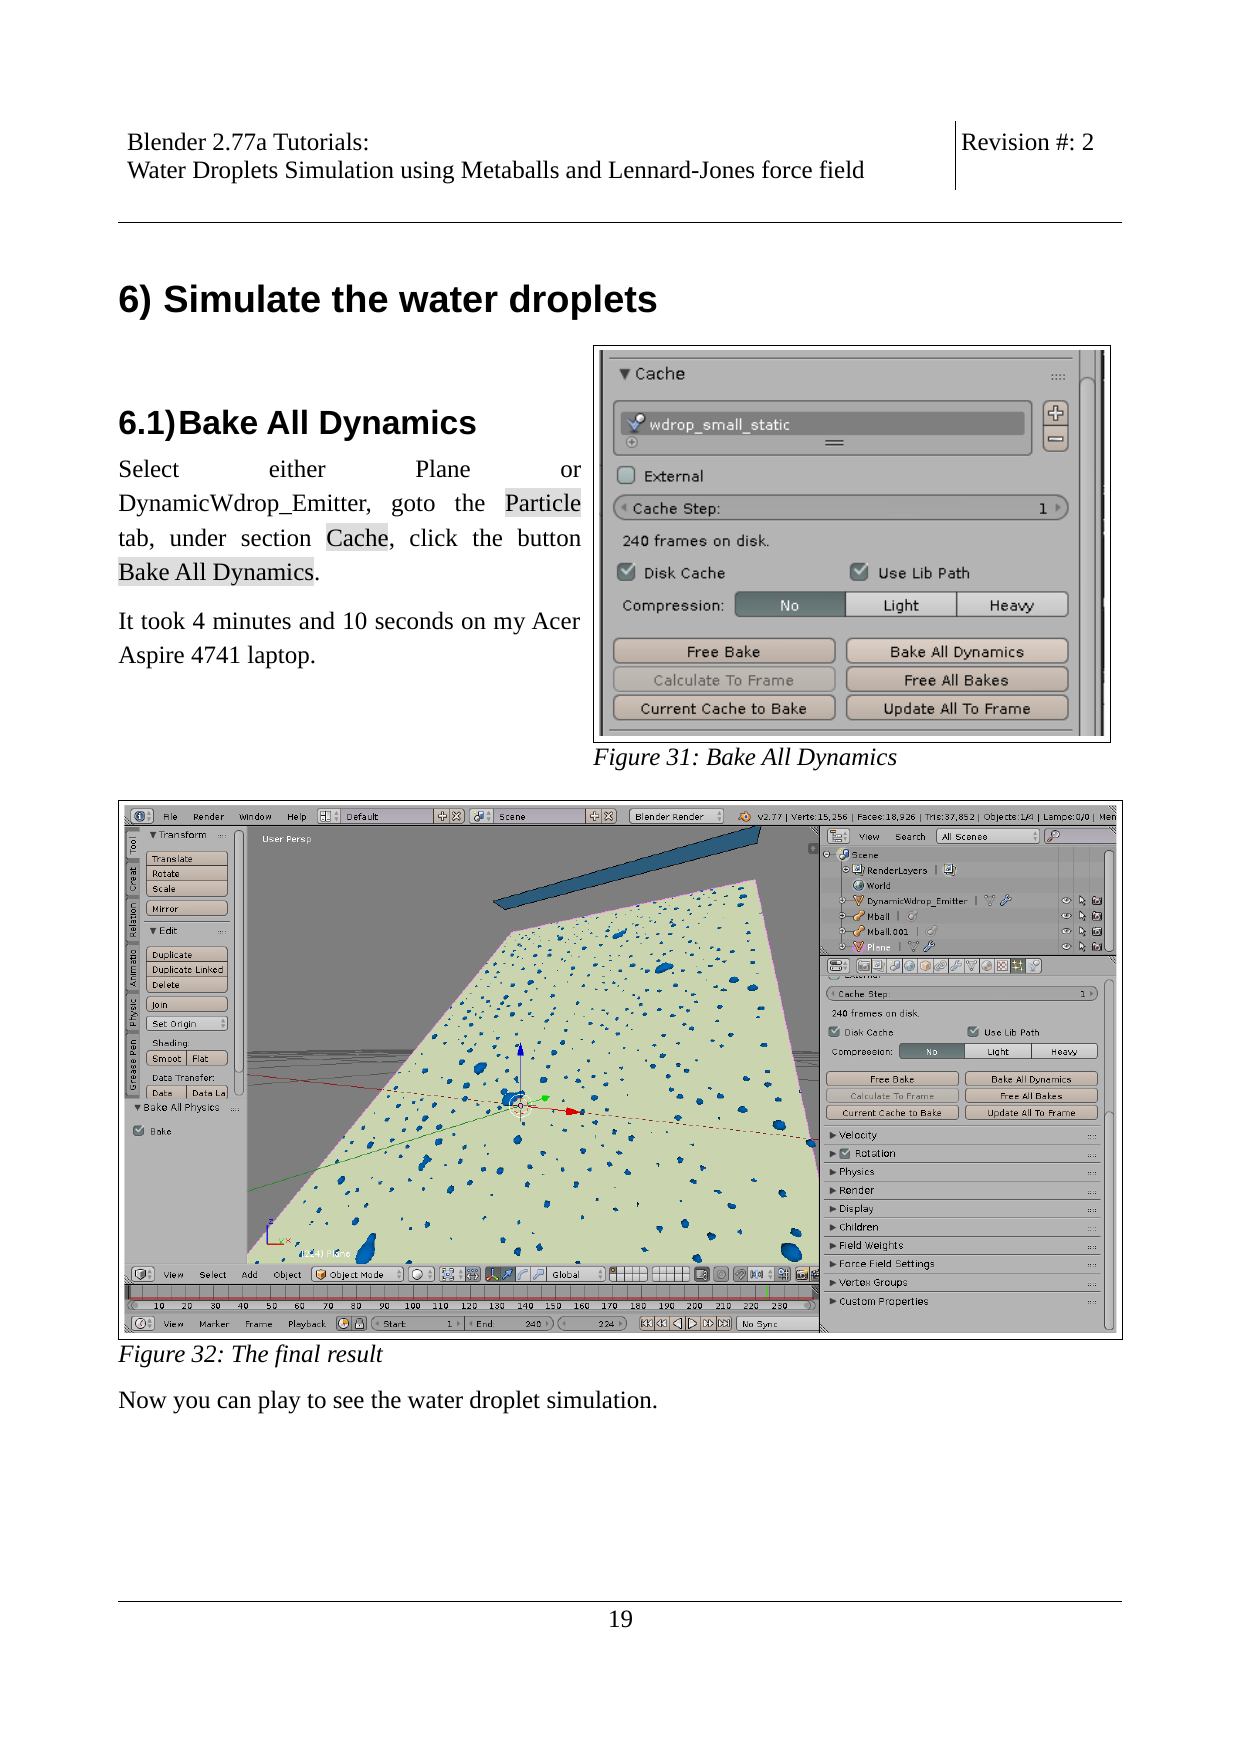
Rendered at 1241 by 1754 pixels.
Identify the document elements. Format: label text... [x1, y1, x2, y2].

subtitle Bake All Dynamics [118, 402, 593, 441]
subtitle Simulate the water droplets [118, 276, 1122, 320]
text [594, 346, 1110, 742]
subtitle [1111, 402, 1122, 441]
picture [599, 350, 1105, 736]
picture [124, 805, 1117, 1333]
text Figure 32: The final result [118, 1340, 1122, 1368]
text It took 4 minutes and 10 seconds on my Acer Aspire 4741 laptop. [118, 606, 593, 669]
text Select either Plane or DynamicWdrop_Emitter, goto the Particle tab, under section Cache, click the button Bake All Dynamics. [118, 454, 593, 586]
text [118, 788, 1122, 800]
text [119, 801, 1122, 1339]
text Figure 31: Bake All Dynamics [593, 743, 1111, 771]
text Now you can play to see the water droplet simulation. [118, 1368, 1122, 1414]
